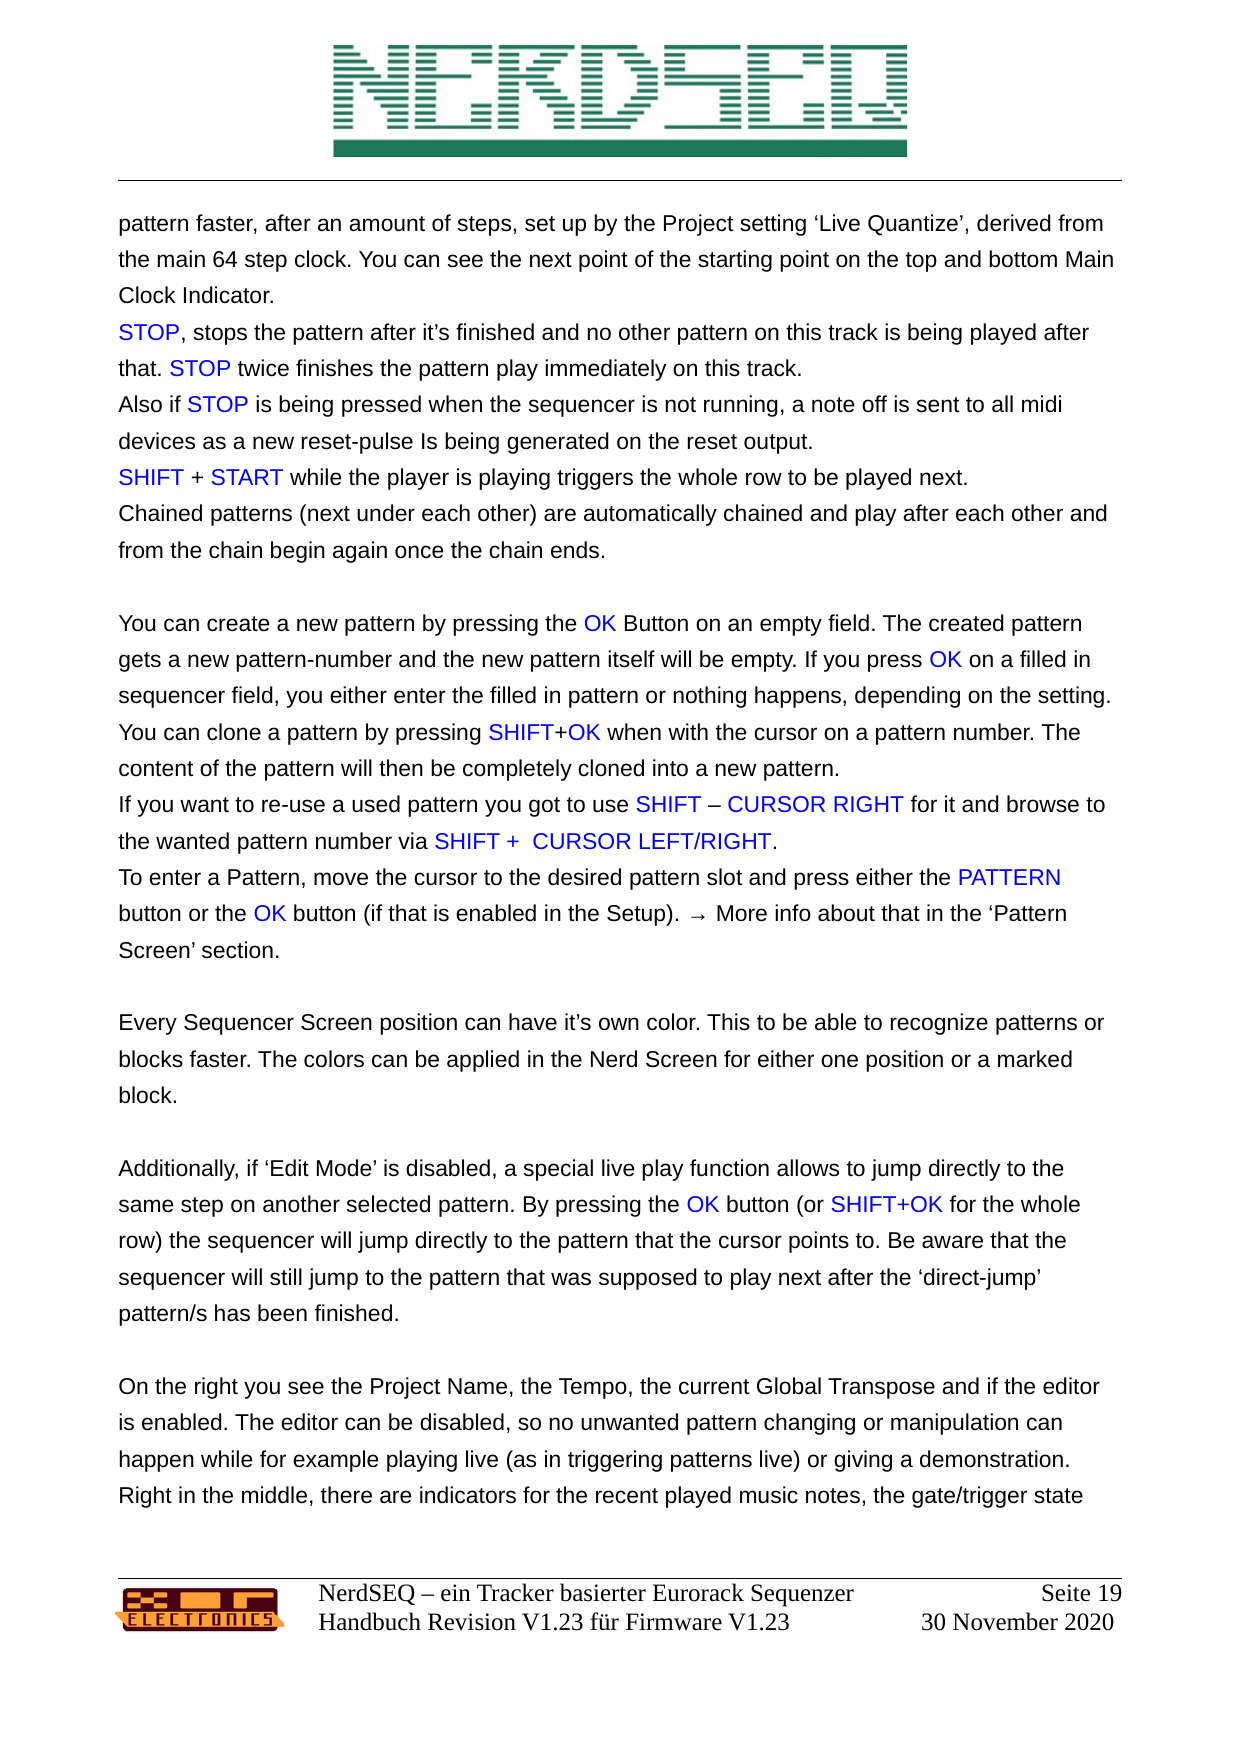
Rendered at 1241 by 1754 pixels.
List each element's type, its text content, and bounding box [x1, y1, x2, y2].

picture [115, 1584, 285, 1634]
text You can create a new pattern by pressing the OK Button on an empty field. The created pattern gets a new pattern-number and the new pattern itself will be empty. If you press OK on a filled in sequencer field, you either enter the filled in pattern or nothing happens, depending on the setting. You can clone a pattern by pressing SHIFT+OK when with the cursor on a pattern number. The content of the pattern will then be completely cloned into a new pattern. [118, 609, 1122, 781]
text On the right you see the Project Name, the Tempo, the current Global Transpose and if the editor is enabled. The editor can be disabled, so no unwanted pattern changing or manipulation can happen while for example playing live (as in triggering patterns live) or giving a demonstration. Right in the middle, there are indicators for the recent played music notes, the gate/trigger state [118, 1373, 1122, 1508]
text To enter a Pattern, move the cursor to the desired pattern slot and press either the PATTERN button or the OK button (if that is enabled in the Setup). → More info about that in the ‘Pattern Screen’ section. [118, 864, 1122, 963]
text Chained patterns (next under each other) are automatically chained and play after each other and from the chain begin again once the chain ends. [118, 500, 1122, 563]
text If you want to re-use a used pattern you got to use SHIFT – CURSOR RIGHT for it and browse to the wanted pattern number via SHIFT + CURSOR LEFT/RIGHT. [118, 791, 1122, 854]
text SHIFT + START while the player is playing triggers the whole row to be played next. [118, 464, 1122, 490]
picture [333, 45, 908, 157]
text STOP, stops the pattern after it’s finished and no other pattern on this track is being played after that. STOP twice finishes the pattern play immediately on this track. [118, 319, 1122, 381]
text Also if STOP is being pressed when the sequencer is not running, a note off is sent to all midi devices as a new reset-pulse Is being generated on the reset output. [118, 391, 1122, 454]
text Additionally, if ‘Edit Mode’ is disabled, a special live play function allows to jump directly to the same step on another selected pattern. By pressing the OK button (or SHIFT+OK for the whole row) the sequencer will jump directly to the pattern that the cursor points to. Be aware that the sequencer will still jump to the pattern that was supposed to play next after the ‘direct-jump’ pattern/s has been finished. [118, 1155, 1122, 1327]
text Every Sequencer Screen position can have it’s own color. This to be able to recognize patterns or blocks faster. The colors can be applied in the Nerd Screen for either one position or a marked block. [118, 1009, 1122, 1108]
text pattern faster, after an amount of steps, set up by the Project setting ‘Live Quantize’, derived from the main 64 step clock. You can see the next point of the starting point on the top and bottom Main Clock Indicator. [118, 209, 1122, 309]
